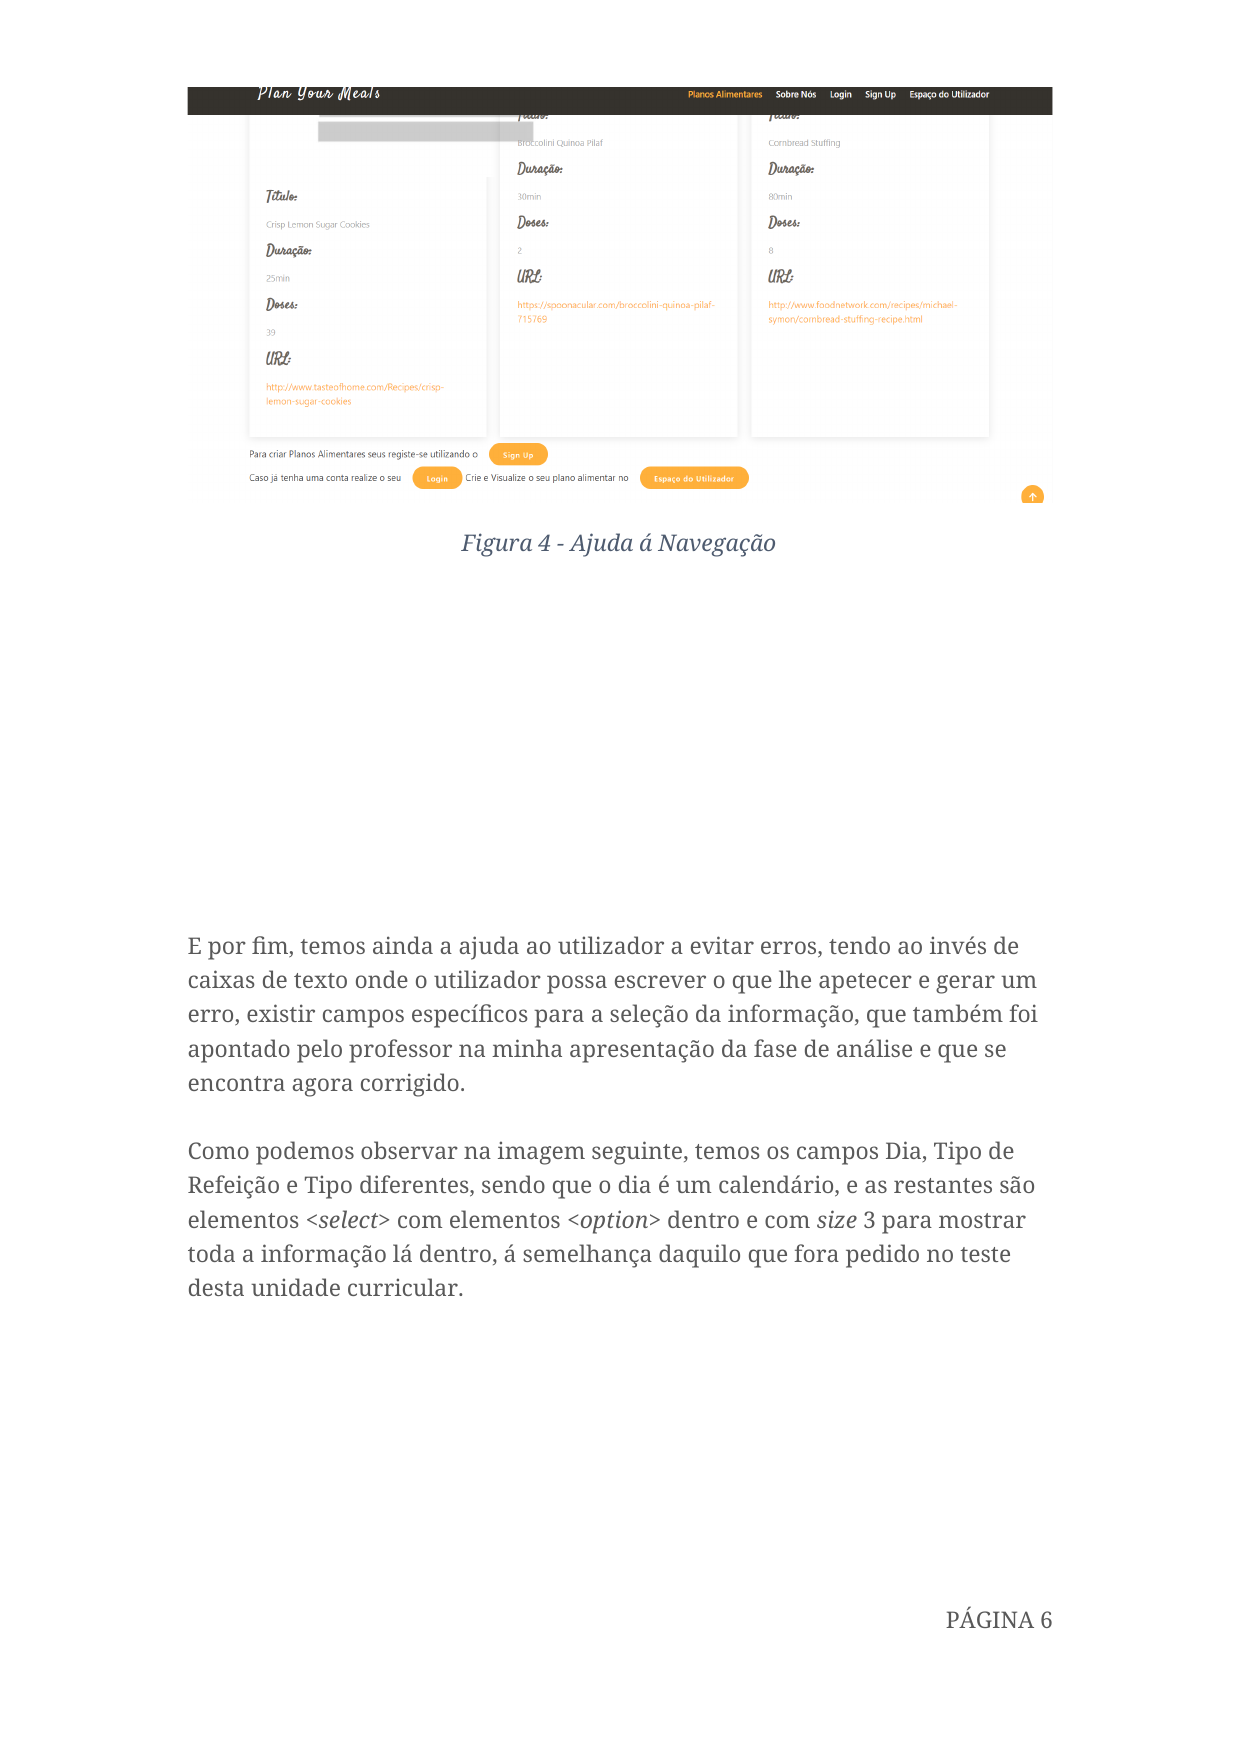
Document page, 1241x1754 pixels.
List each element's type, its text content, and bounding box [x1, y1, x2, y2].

text E por fim, temos ainda a ajuda ao utilizador a evitar erros, tendo ao invés de caixas de texto onde o utilizador possa escrever o que lhe apetecer e gerar um erro, existir campos específicos para a seleção da informação, que também foi apontado pelo professor na minha apresentação da fase de análise e que se encontra agora corrigido. [187, 930, 1053, 1098]
text Figura 4 - Ajuda á Navegação [187, 527, 1053, 558]
text Como podemos observar na imagem seguinte, temos os campos Dia, Tipo de Refeição e Tipo diferentes, sendo que o dia é um calendário, e as restantes são elementos <select> com elementos <option> dentro e com size 3 para mostrar toda a informação lá dentro, á semelhança daquilo que fora pedido no teste desta unidade curricular. [187, 1135, 1053, 1304]
